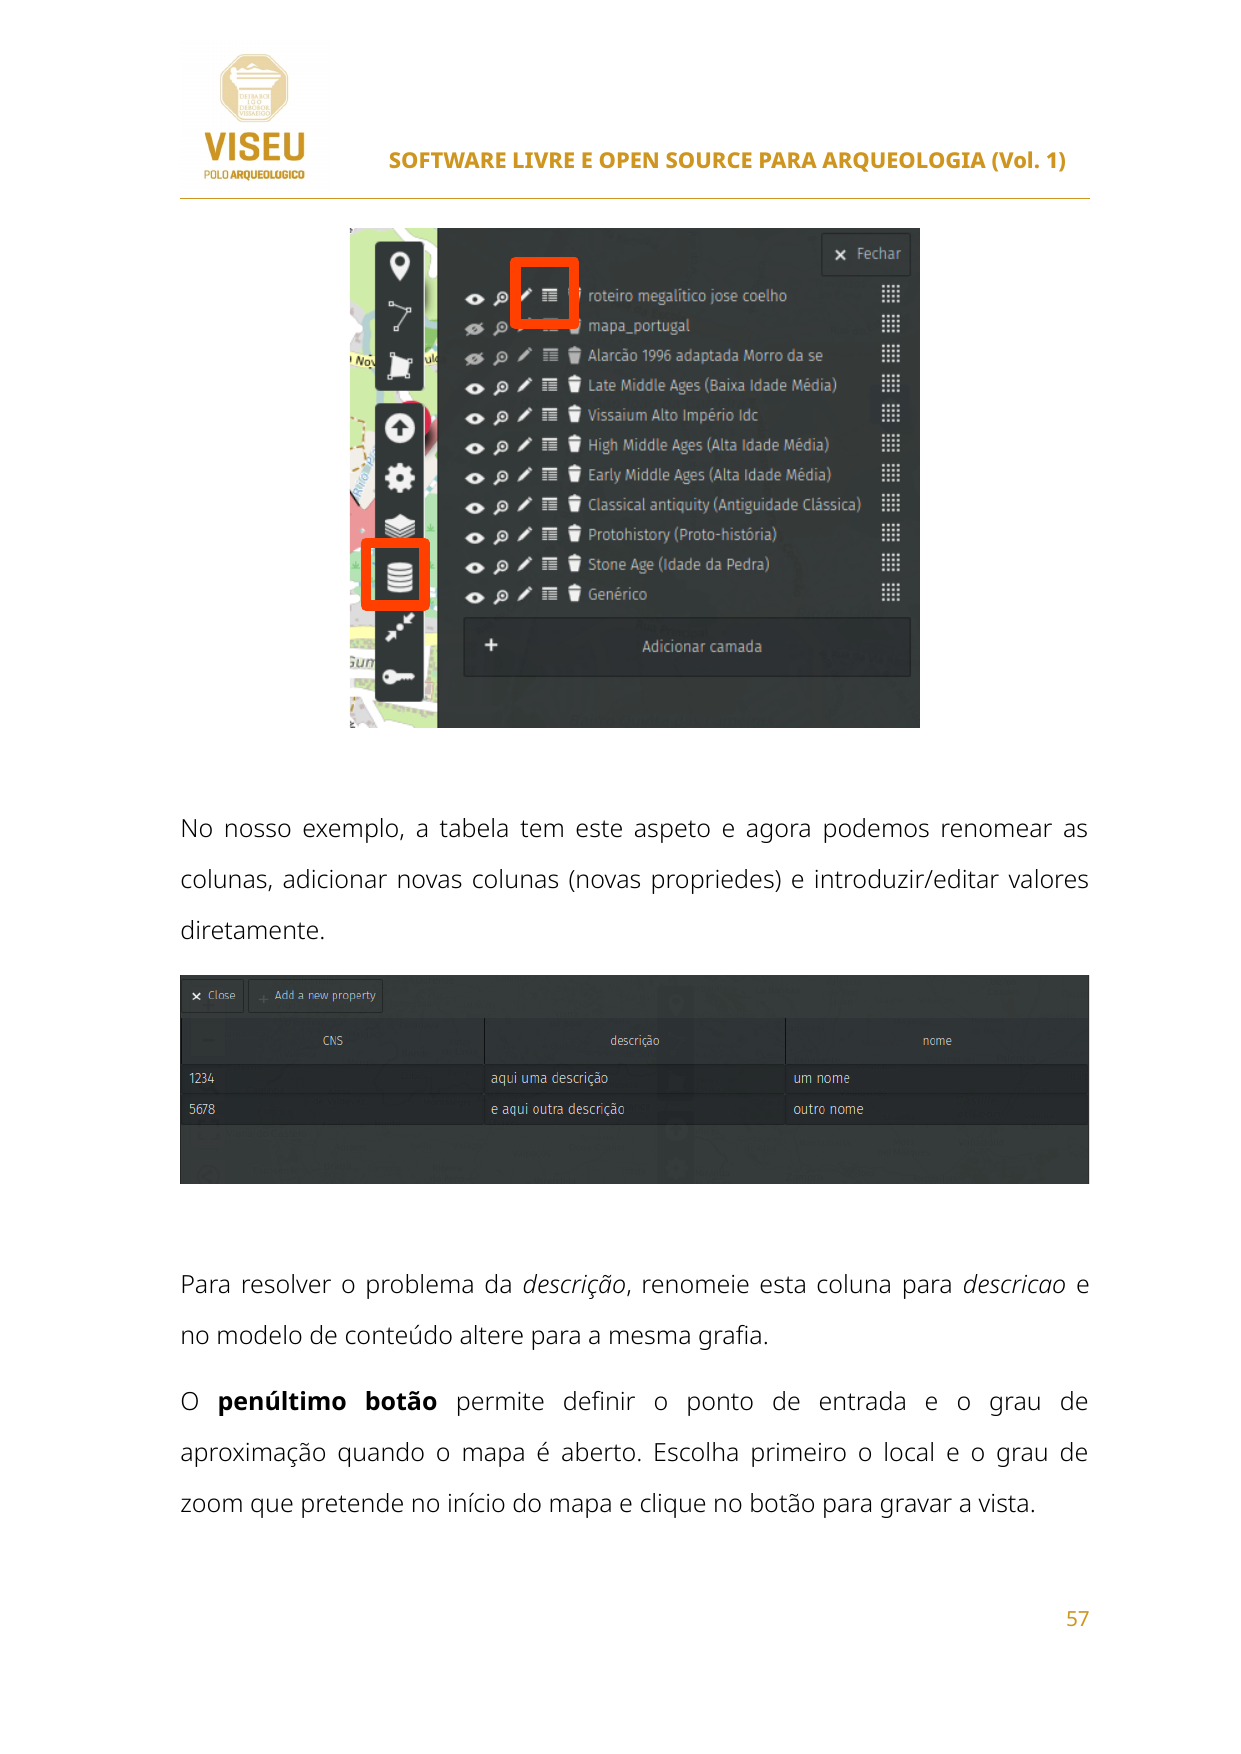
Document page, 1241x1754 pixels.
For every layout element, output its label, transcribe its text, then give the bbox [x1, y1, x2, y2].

picture [349, 228, 920, 728]
text No nosso exemplo, a tabela tem este aspeto e agora podemos renomear as colunas, adicionar novas colunas (novas propriedes) e introduzir/editar valores diretamente. [180, 810, 1090, 946]
text Para resolver o problema da descrição, renomeie esta coluna para descricao e no modelo de conteúdo altere para a mesma grafia. [180, 1266, 1090, 1352]
text O penúltimo botão permite definir o ponto de entrada e o grau de aproximação quando o mapa é aberto. Escolha primeiro o local e o grau de zoom que pretende no início do mapa e clique no botão para gravar a vista. [180, 1383, 1090, 1519]
picture [180, 975, 1090, 1184]
